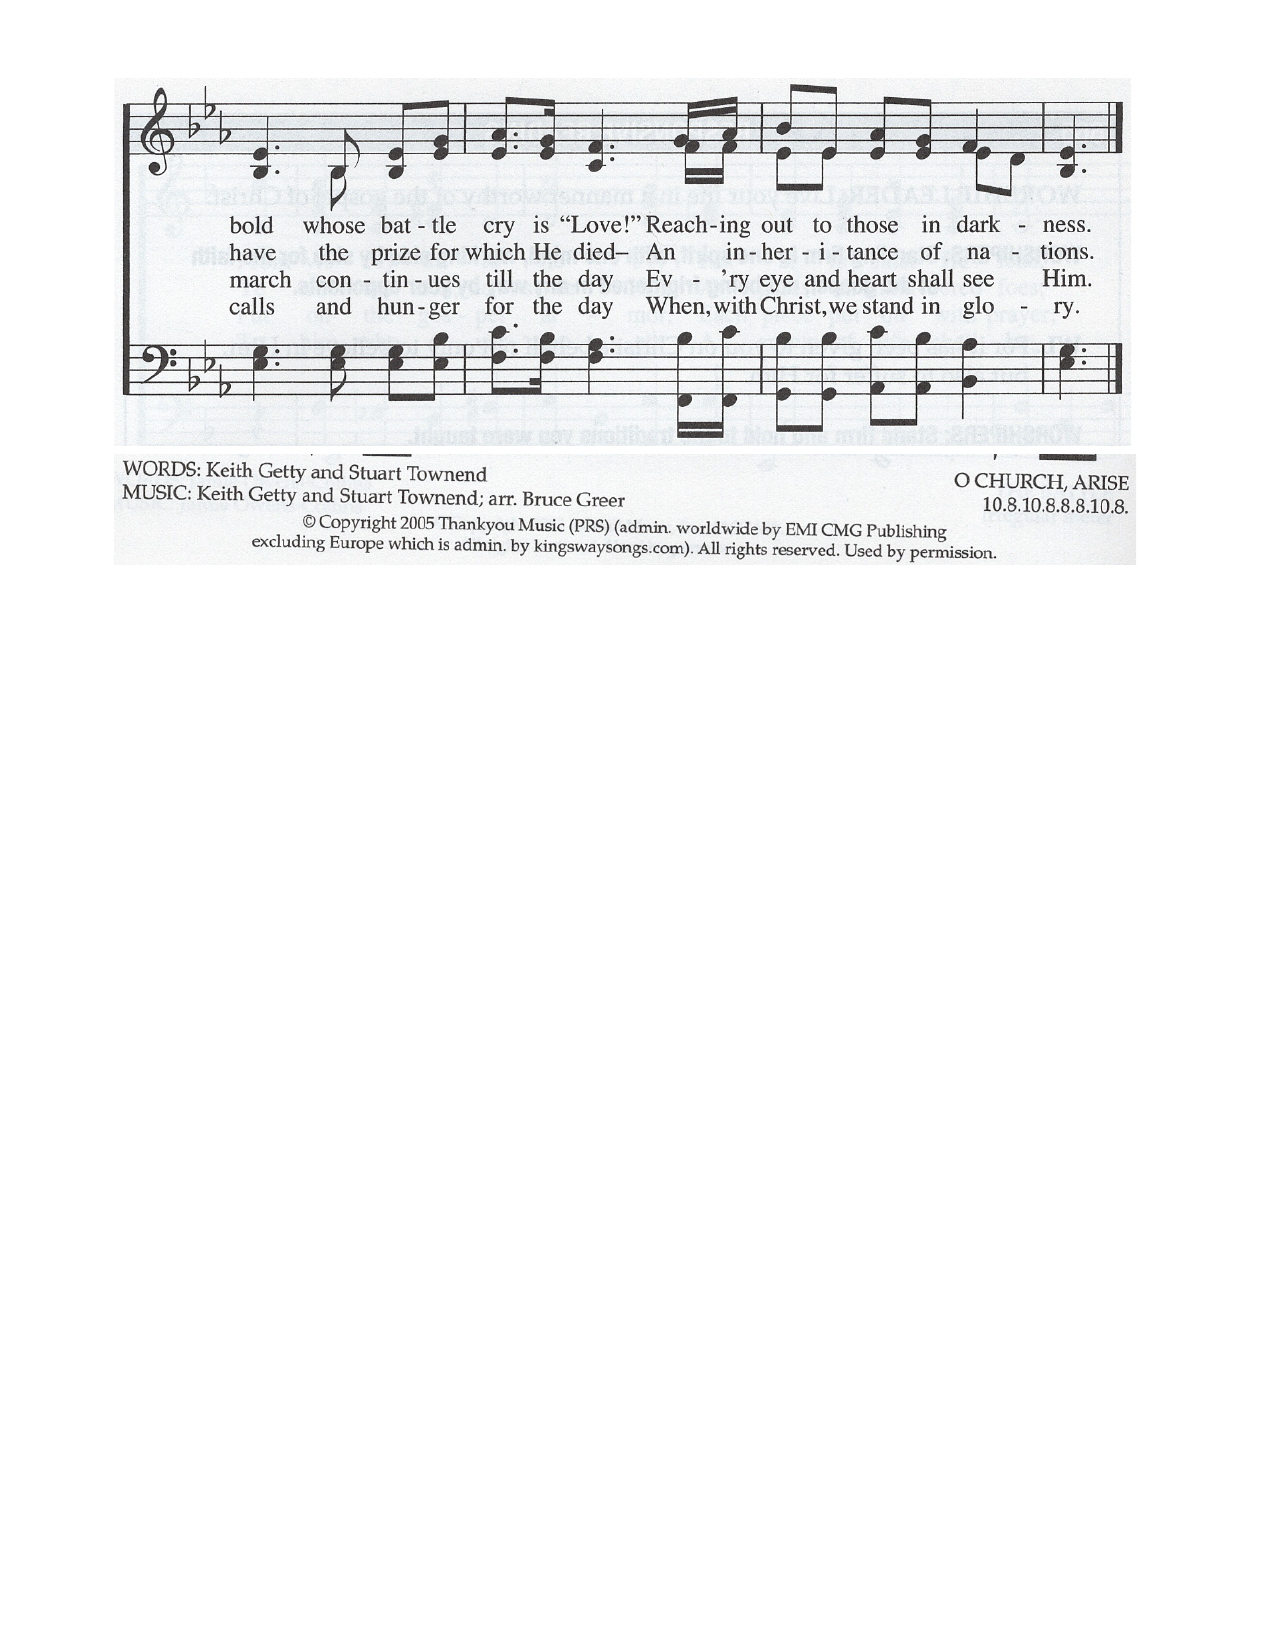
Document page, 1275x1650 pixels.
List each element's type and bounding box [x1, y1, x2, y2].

picture [174, 78, 1132, 96]
picture [214, 560, 1137, 565]
